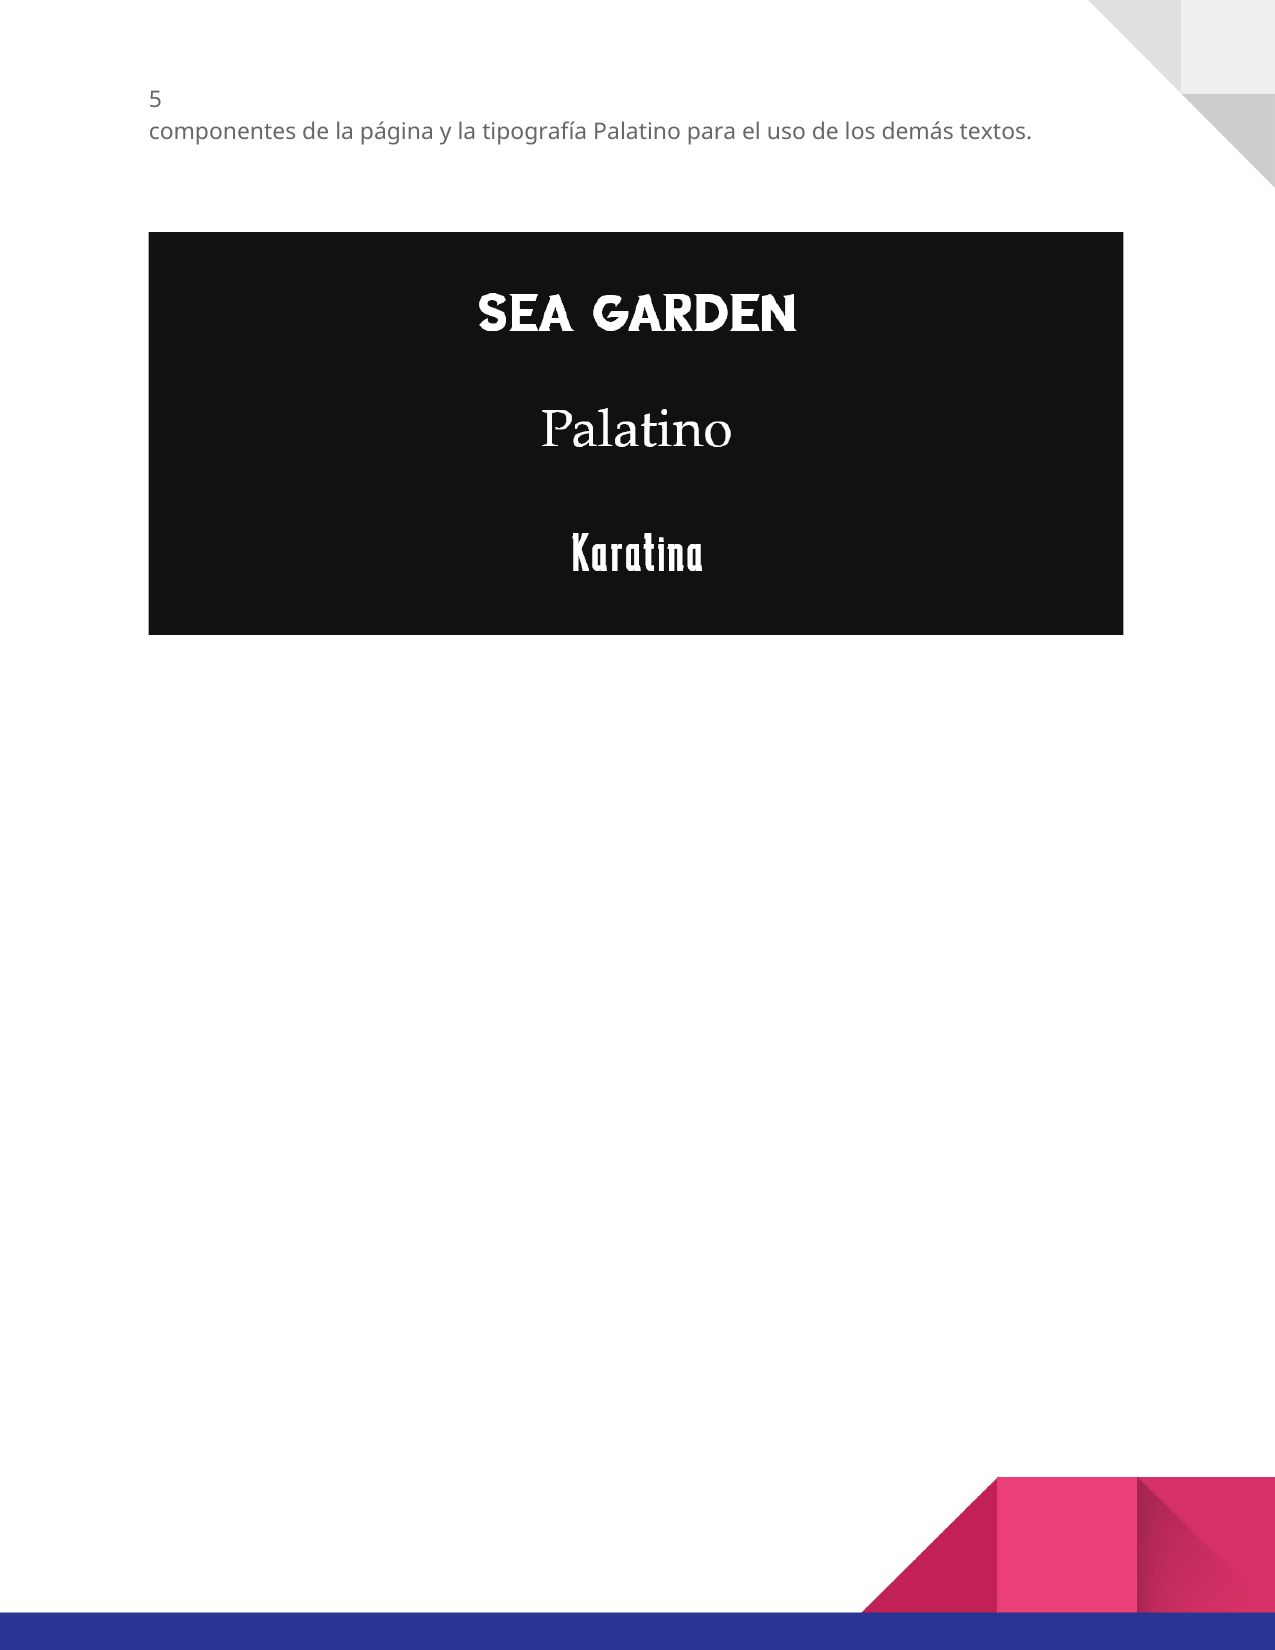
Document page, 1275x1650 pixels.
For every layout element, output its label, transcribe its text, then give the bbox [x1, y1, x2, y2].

text componentes de la página y la tipografía Palatino para el uso de los demás textos. [148, 114, 1125, 146]
picture [148, 232, 1124, 635]
picture [0, 1475, 1275, 1650]
picture [1087, 0, 1275, 188]
